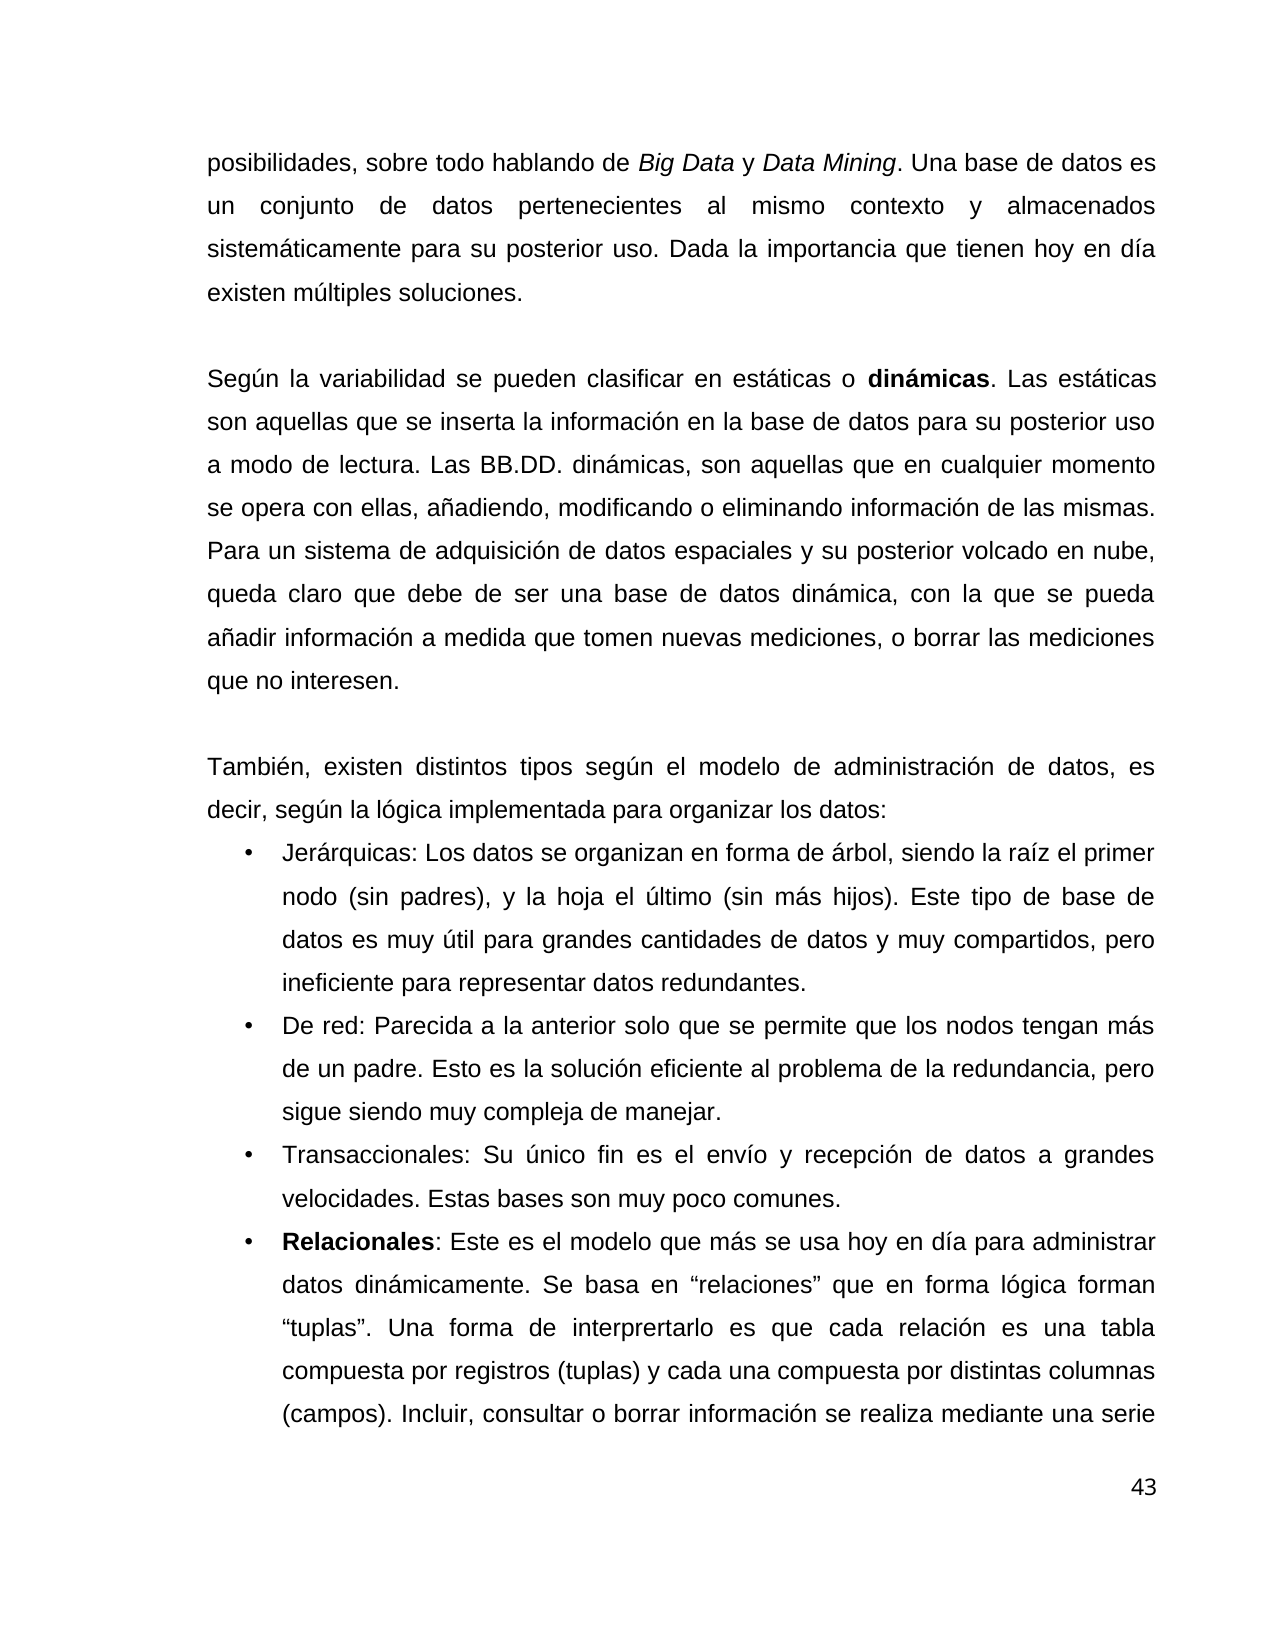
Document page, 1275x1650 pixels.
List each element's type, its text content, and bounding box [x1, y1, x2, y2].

list Relacionales: Este es el modelo que más se usa hoy en día para administrar datos dinámicamente. Se basa en “relaciones” que en forma lógica forman “tuplas”. Una forma de interprertarlo es que cada relación es una tabla compuesta por registros (tuplas) y cada una compuesta por distintas columnas (campos). Incluir, consultar o borrar información se realiza mediante una serie [244, 1227, 1157, 1428]
list Jerárquicas: Los datos se organizan en forma de árbol, siendo la raíz el primer nodo (sin padres), y la hoja el último (sin más hijos). Este tipo de base de datos es muy útil para grandes cantidades de datos y muy compartidos, pero ineficiente para representar datos redundantes. [244, 838, 1157, 996]
text Según la variabilidad se pueden clasificar en estáticas o dinámicas. Las estáticas son aquellas que se inserta la información en la base de datos para su posterior uso a modo de lectura. Las BB.DD. dinámicas, son aquellas que en cualquier momento se opera con ellas, añadiendo, modificando o eliminando información de las mismas. Para un sistema de adquisición de datos espaciales y su posterior volcado en nube, queda claro que debe de ser una base de datos dinámica, con la que se pueda añadir información a medida que tomen nuevas mediciones, o borrar las mediciones que no interesen. [207, 364, 1157, 694]
list Transaccionales: Su único fin es el envío y recepción de datos a grandes velocidades. Estas bases son muy poco comunes. [244, 1140, 1157, 1212]
text También, existen distintos tipos según el modelo de administración de datos, es decir, según la lógica implementada para organizar los datos: [207, 752, 1157, 824]
text posibilidades, sobre todo hablando de Big Data y Data Mining. Una base de datos es un conjunto de datos pertenecientes al mismo contexto y almacenados sistemáticamente para su posterior uso. Dada la importancia que tienen hoy en día existen múltiples soluciones. [207, 148, 1157, 306]
list De red: Parecida a la anterior solo que se permite que los nodos tengan más de un padre. Esto es la solución eficiente al problema de la redundancia, pero sigue siendo muy compleja de manejar. [244, 1011, 1157, 1126]
